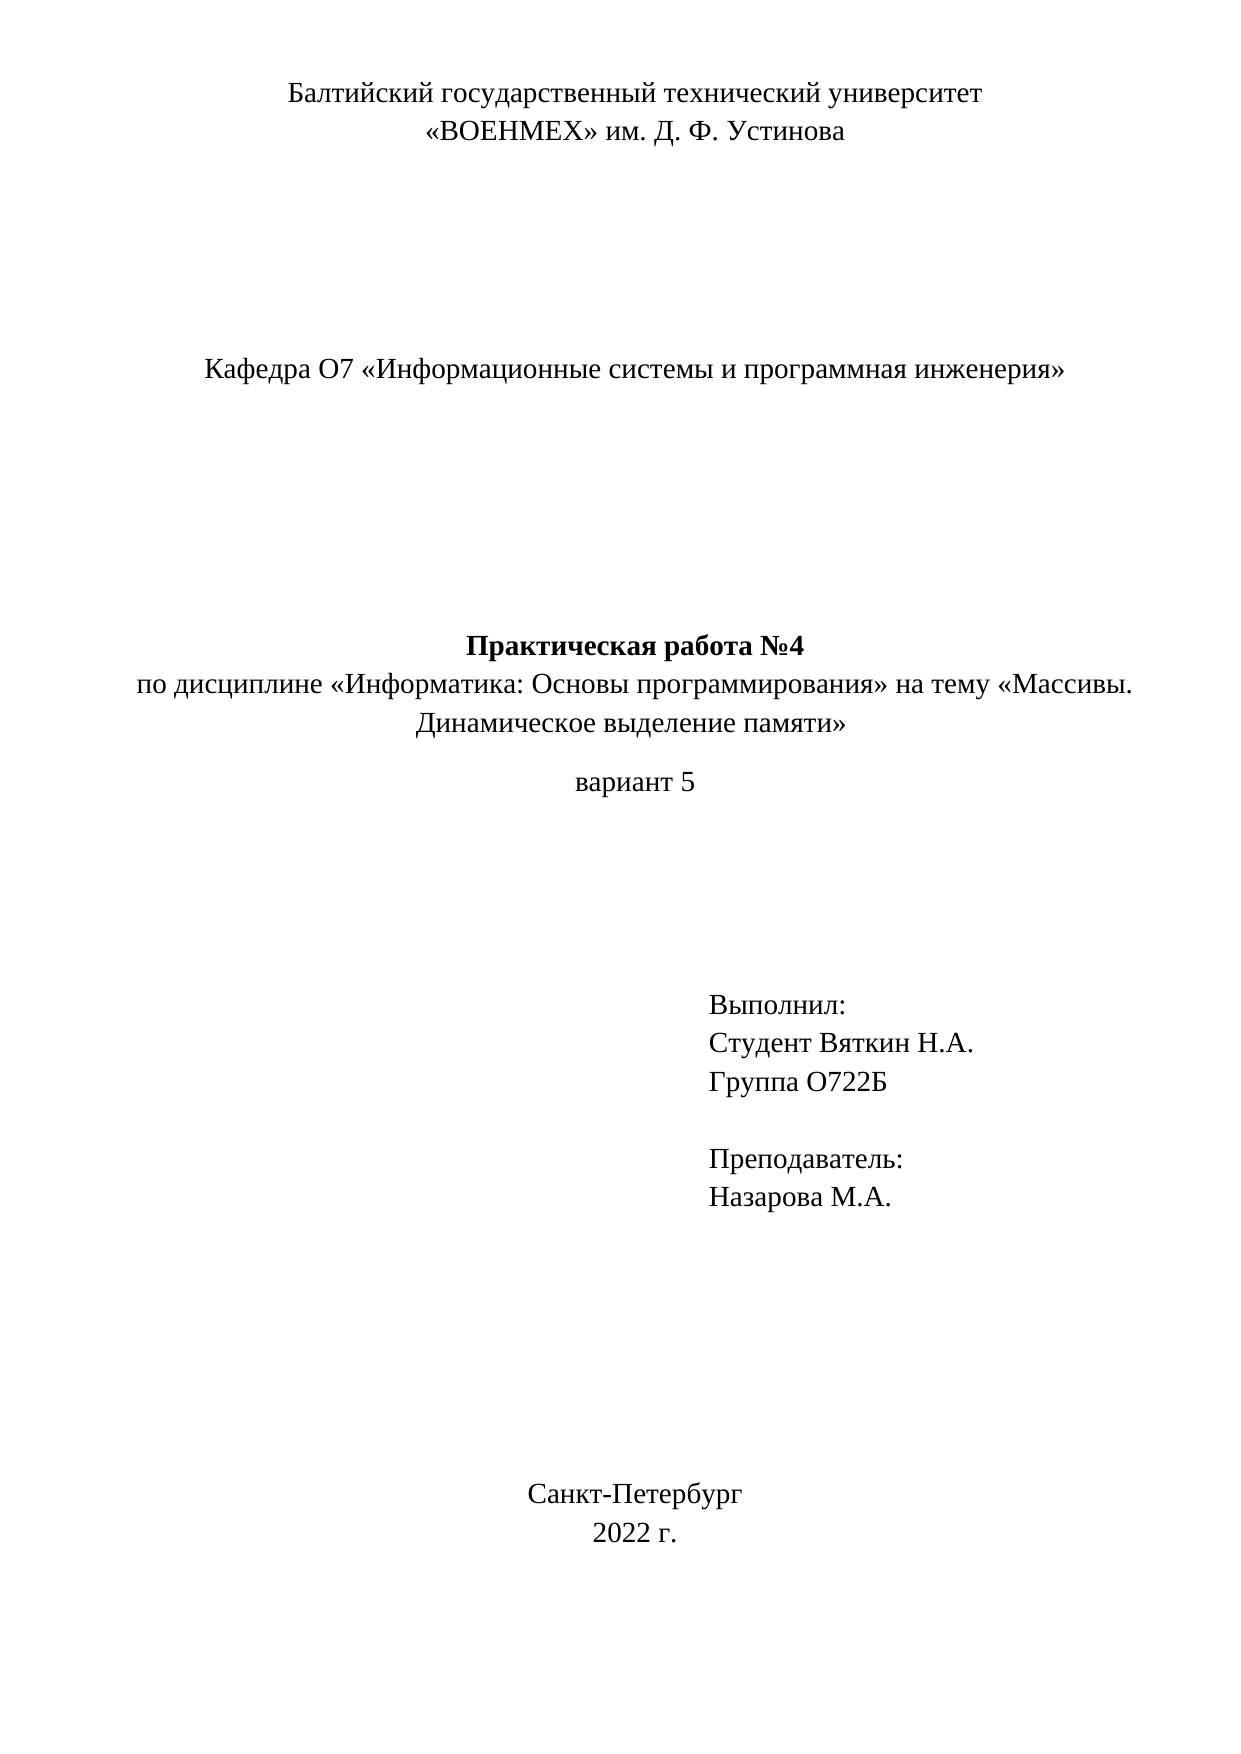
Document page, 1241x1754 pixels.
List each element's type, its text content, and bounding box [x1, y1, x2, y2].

text Санкт-Петербург 2022 г. [118, 1476, 1152, 1548]
text Выполнил: Студент Вяткин Н.А. Группа О722Б Преподаватель: Назарова М.А. [709, 987, 1152, 1213]
text вариант 5 [118, 764, 1152, 798]
text Кафедра О7 «Информационные системы и программная инженерия» [118, 351, 1152, 384]
text Практическая работа №4 по дисциплине «Информатика: Основы программирования» на тему «Массивы. Динамическое выделение памяти» [118, 628, 1152, 738]
text Балтийский государственный технический университет «ВОЕНМЕХ» им. Д. Ф. Устинова [118, 75, 1152, 147]
